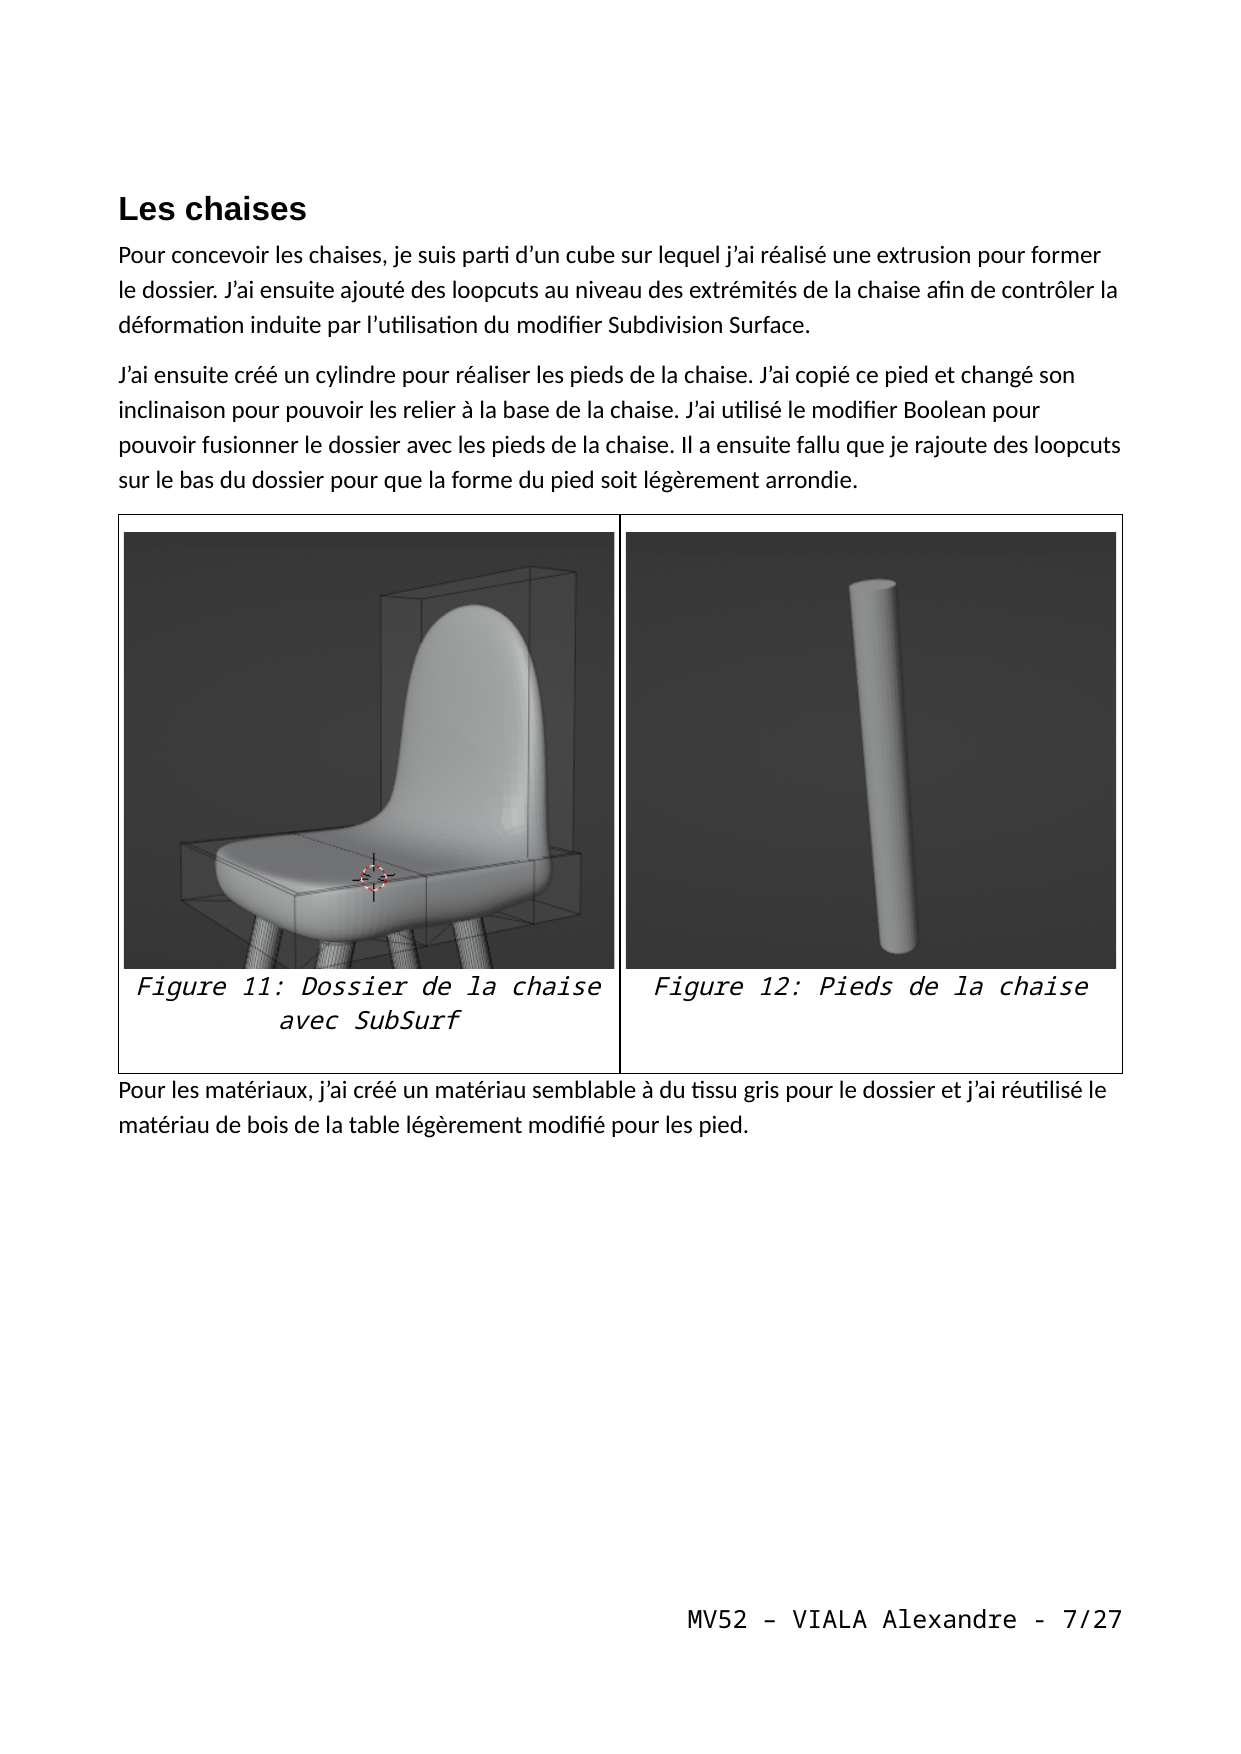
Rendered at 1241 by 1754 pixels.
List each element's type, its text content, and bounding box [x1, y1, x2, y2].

picture [123, 532, 615, 969]
text J’ai ensuite créé un cylindre pour réaliser les pieds de la chaise. J’ai copié ce pied et changé son inclinaison pour pouvoir les relier à la base de la chaise. J’ai utilisé le modifier Boolean pour pouvoir fusionner le dossier avec les pieds de la chaise. Il a ensuite fallu que je rajoute des loopcuts sur le bas du dossier pour que la forme du pied soit légèrement arrondie. [118, 359, 1122, 494]
picture [625, 532, 1117, 969]
subtitle Les chaises [118, 188, 1122, 227]
text Pour concevoir les chaises, je suis parti d’un cube sur lequel j’ai réalisé une extrusion pour former le dossier. J’ai ensuite ajouté des loopcuts au niveau des extrémités de la chaise afin de contrôler la déformation induite par l’utilisation du modifier Subdivision Surface. [118, 239, 1122, 340]
table_header [119, 515, 619, 1073]
text Pour les matériaux, j’ai créé un matériau semblable à du tissu gris pour le dossier et j’ai réutilisé le matériau de bois de la table légèrement modifié pour les pied. [118, 1074, 1122, 1139]
table_header [621, 515, 1122, 1073]
